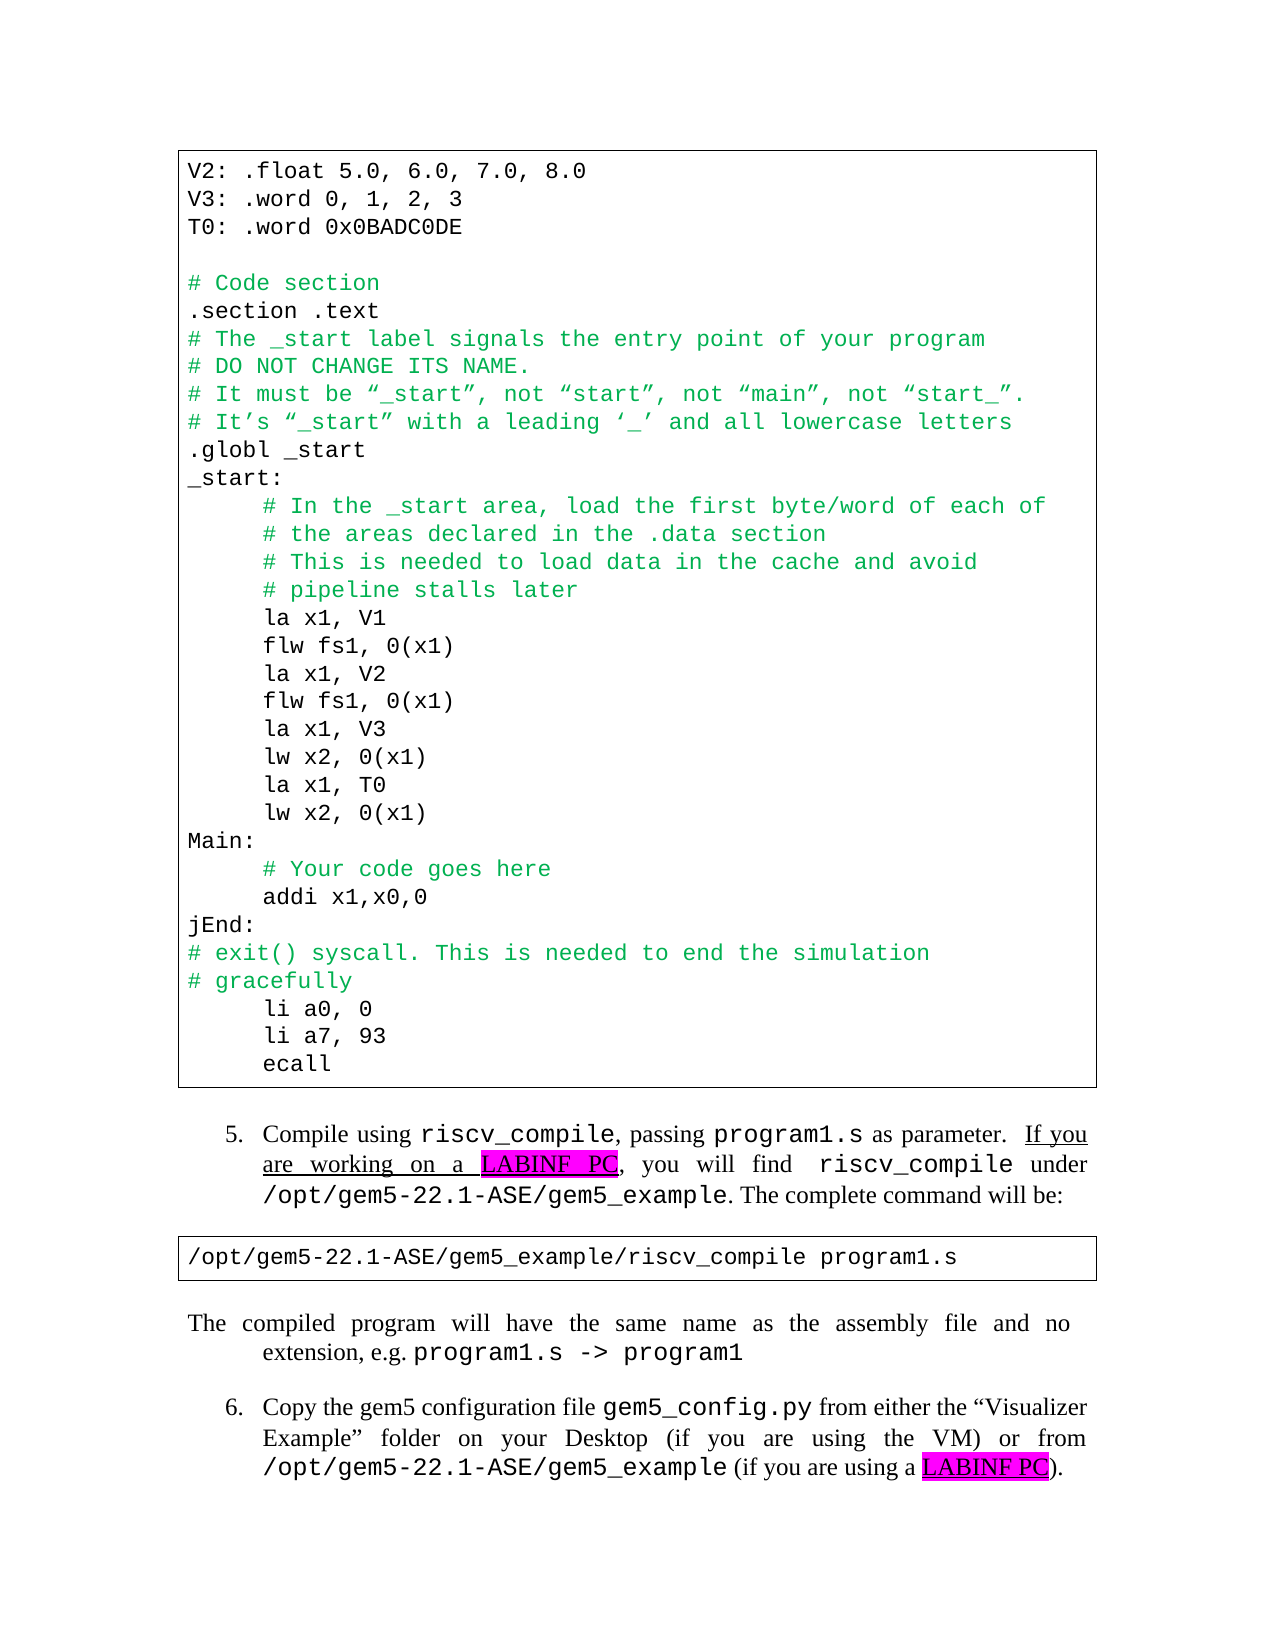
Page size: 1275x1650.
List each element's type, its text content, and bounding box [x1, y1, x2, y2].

text # Your code goes here [179, 848, 1096, 876]
text # DO NOT CHANGE ITS NAME. [179, 345, 1096, 373]
text addi x1,x0,0 [179, 876, 1096, 904]
text lw x2, 0(x1) [179, 792, 1096, 820]
text ecall [179, 1043, 1096, 1087]
text Main: [179, 820, 1096, 848]
text lw x2, 0(x1) [179, 736, 1096, 764]
text _start: [179, 457, 1096, 485]
text la x1, V2 [179, 652, 1096, 680]
list Compile using riscv_compile, passing program1.s as parameter. If you are working on a LABINF PC, you will find riscv_compile under /opt/gem5-22.1-ASE/gem5_example. The complete command will be: [225, 1119, 1087, 1211]
text V2: .float 5.0, 6.0, 7.0, 8.0 [179, 151, 1096, 178]
text la x1, V3 [179, 708, 1096, 736]
text # The _start label signals the entry point of your program [179, 317, 1096, 345]
text /opt/gem5-22.1-ASE/gem5_example/riscv_compile program1.s [179, 1237, 1096, 1280]
text # It’s “_start” with a leading ‘_’ and all lowercase letters [179, 401, 1096, 429]
text The compiled program will have the same name as the assembly file and no extension, e.g. program1.s -> program1 [187, 1308, 1087, 1367]
text flw fs1, 0(x1) [179, 624, 1096, 652]
text # It must be “_start”, not “start”, not “main”, not “start_”. [179, 373, 1096, 401]
text jEnd: [179, 904, 1096, 932]
text # the areas declared in the .data section [179, 513, 1096, 541]
text # Code section [179, 262, 1096, 289]
list Copy the gem5 configuration file gem5_config.py from either the “Visualizer Example” folder on your Desktop (if you are using the VM) or from /opt/gem5-22.1-ASE/gem5_example (if you are using a LABINF PC). [225, 1392, 1087, 1483]
text li a0, 0 [179, 987, 1096, 1015]
text li a7, 93 [179, 1015, 1096, 1043]
text la x1, V1 [179, 597, 1096, 624]
text .globl _start [179, 429, 1096, 457]
text # gracefully [179, 959, 1096, 987]
text # pipeline stalls later [179, 569, 1096, 597]
text # In the _start area, load the first byte/word of each of [179, 485, 1096, 513]
text # exit() syscall. This is needed to end the simulation [179, 932, 1096, 959]
text # This is needed to load data in the cache and avoid [179, 541, 1096, 569]
text la x1, T0 [179, 764, 1096, 792]
text V3: .word 0, 1, 2, 3 [179, 178, 1096, 206]
text T0: .word 0x0BADC0DE [179, 206, 1096, 241]
text .section .text [179, 289, 1096, 317]
text flw fs1, 0(x1) [179, 680, 1096, 708]
